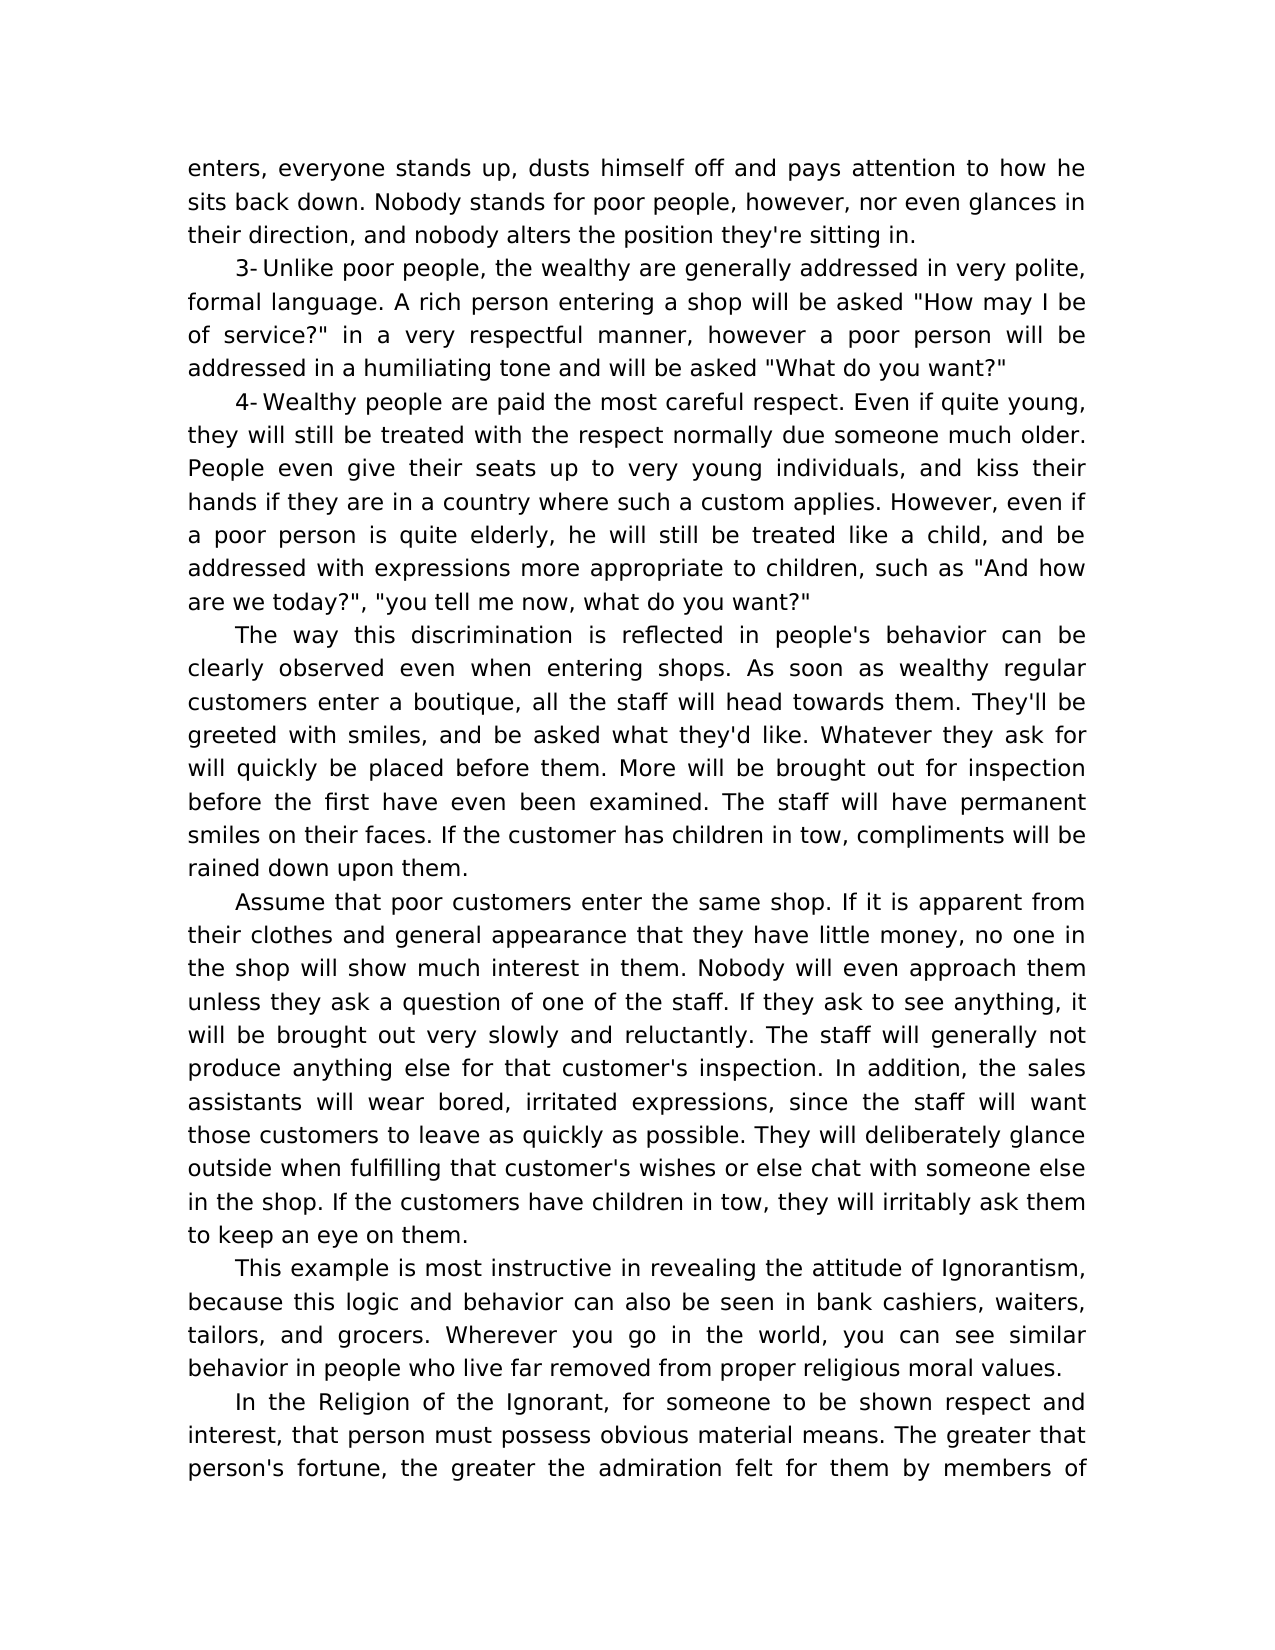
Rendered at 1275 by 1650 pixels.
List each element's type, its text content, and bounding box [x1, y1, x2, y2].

text Assume that poor customers enter the same shop. If it is apparent from their clothes and general appearance that they have little money, no one in the shop will show much interest in them. Nobody will even approach them unless they ask a question of one of the staff. If they ask to see anything, it will be brought out very slowly and reluctantly. The staff will generally not produce anything else for that customer's inspection. In addition, the sales assistants will wear bored, irritated expressions, since the staff will want those customers to leave as quickly as possible. They will deliberately glance outside when fulfilling that customer's wishes or else chat with someone else in the shop. If the customers have children in tow, they will irritably ask them to keep an eye on them. [187, 883, 1087, 1250]
text The way this discrimination is reflected in people's behavior can be clearly observed even when entering shops. As soon as wealthy regular customers enter a boutique, all the staff will head towards them. They'll be greeted with smiles, and be asked what they'd like. Whatever they ask for will quickly be placed before them. More will be brought out for inspection before the first have even been examined. The staff will have permanent smiles on their faces. If the customer has children in tow, compliments will be rained down upon them. [187, 617, 1087, 883]
text 3- Unlike poor people, the wealthy are generally addressed in very polite, formal language. A rich person entering a shop will be asked "How may I be of service?" in a very respectful manner, however a poor person will be addressed in a humiliating tone and will be asked "What do you want?" [187, 250, 1087, 383]
text 4- Wealthy people are paid the most careful respect. Even if quite young, they will still be treated with the respect normally due someone much older. People even give their seats up to very young individuals, and kiss their hands if they are in a country where such a custom applies. However, even if a poor person is quite elderly, he will still be treated like a child, and be addressed with expressions more appropriate to children, such as "And how are we today?", "you tell me now, what do you want?" [187, 383, 1087, 617]
text This example is most instructive in revealing the attitude of Ignorantism, because this logic and behavior can also be seen in bank cashiers, waiters, tailors, and grocers. Wherever you go in the world, you can see similar behavior in people who live far removed from proper religious moral values. [187, 1250, 1087, 1383]
text enters, everyone stands up, dusts himself off and pays attention to how he sits back down. Nobody stands for poor people, however, nor even glances in their direction, and nobody alters the position they're sitting in. [187, 150, 1087, 250]
text In the Religion of the Ignorant, for someone to be shown respect and interest, that person must possess obvious material means. The greater that person's fortune, the greater the admiration felt for them by members of [187, 1383, 1087, 1483]
